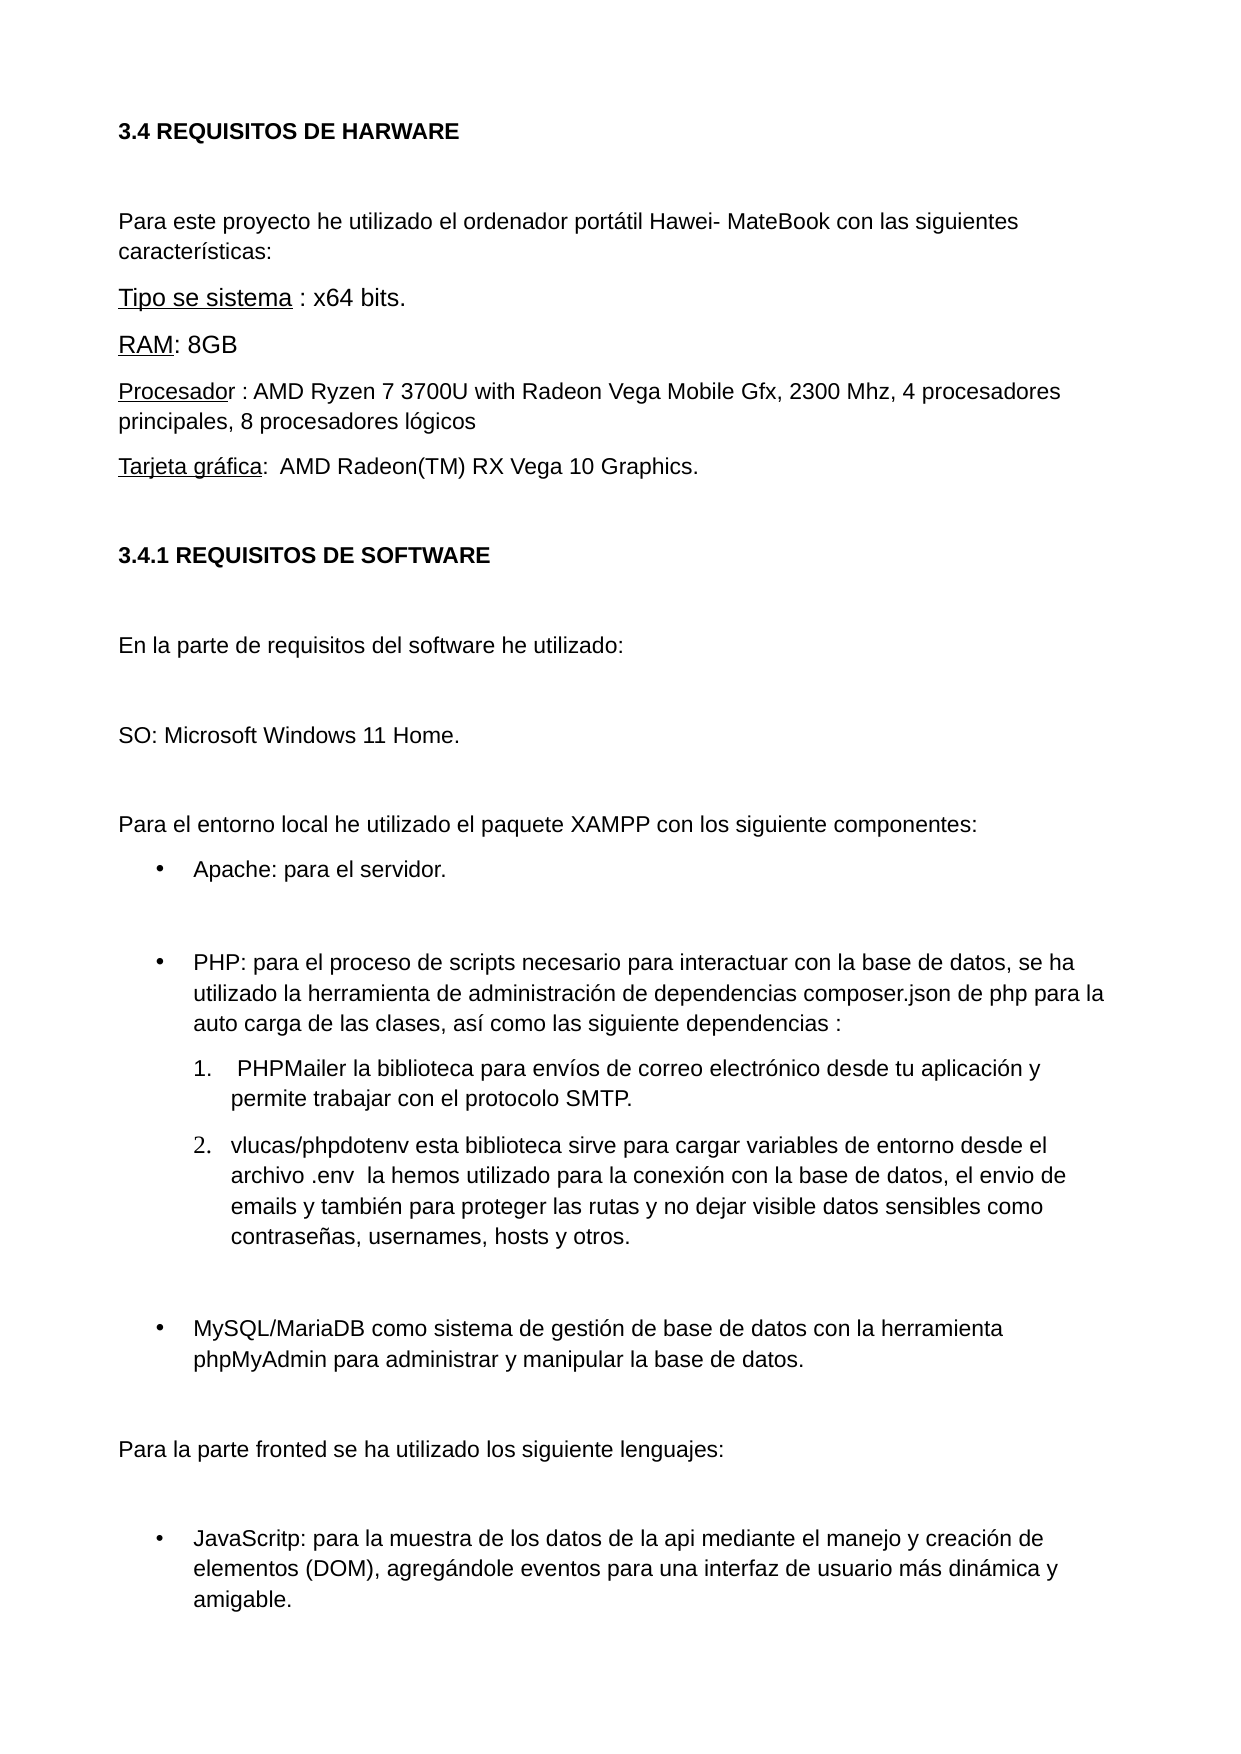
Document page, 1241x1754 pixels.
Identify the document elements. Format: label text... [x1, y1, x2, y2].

list JavaScritp: para la muestra de los datos de la api mediante el manejo y creación de elementos (DOM), agregándole eventos para una interfaz de usuario más dinámica y amigable. [156, 1525, 1122, 1612]
text 3.4 REQUISITOS DE HARWARE [118, 118, 1122, 144]
list PHP: para el proceso de scripts necesario para interactuar con la base de datos, se ha utilizado la herramienta de administración de dependencias composer.json de php para la auto carga de las clases, así como las siguiente dependencias : [156, 949, 1122, 1036]
list vlucas/phpdotenv esta biblioteca sirve para cargar variables de entorno desde el archivo .env la hemos utilizado para la conexión con la base de datos, el envio de emails y también para proteger las rutas y no dejar visible datos sensibles como contraseñas, usernames, hosts y otros. [193, 1130, 1122, 1249]
text Para la parte fronted se ha utilizado los siguiente lenguajes: [118, 1436, 1122, 1462]
text Procesador : AMD Ryzen 7 3700U with Radeon Vega Mobile Gfx, 2300 Mhz, 4 procesadores principales, 8 procesadores lógicos [118, 378, 1122, 434]
list PHPMailer la biblioteca para envíos de correo electrónico desde tu aplicación y permite trabajar con el protocolo SMTP. [193, 1055, 1122, 1111]
text 3.4.1 REQUISITOS DE SOFTWARE [118, 542, 1122, 569]
list Apache: para el servidor. [156, 856, 1122, 883]
text Para este proyecto he utilizado el ordenador portátil Hawei- MateBook con las siguientes características: [118, 208, 1122, 264]
text Tipo se sistema : x64 bits. [118, 283, 1122, 311]
text Para el entorno local he utilizado el paquete XAMPP con los siguiente componentes: [118, 811, 1122, 838]
list MySQL/MariaDB como sistema de gestión de base de datos con la herramienta phpMyAdmin para administrar y manipular la base de datos. [156, 1315, 1122, 1372]
text Tarjeta gráfica: AMD Radeon(TM) RX Vega 10 Graphics. [118, 453, 1122, 479]
text RAM: 8GB [118, 330, 1122, 359]
text SO: Microsoft Windows 11 Home. [118, 722, 1122, 748]
text En la parte de requisitos del software he utilizado: [118, 632, 1122, 658]
